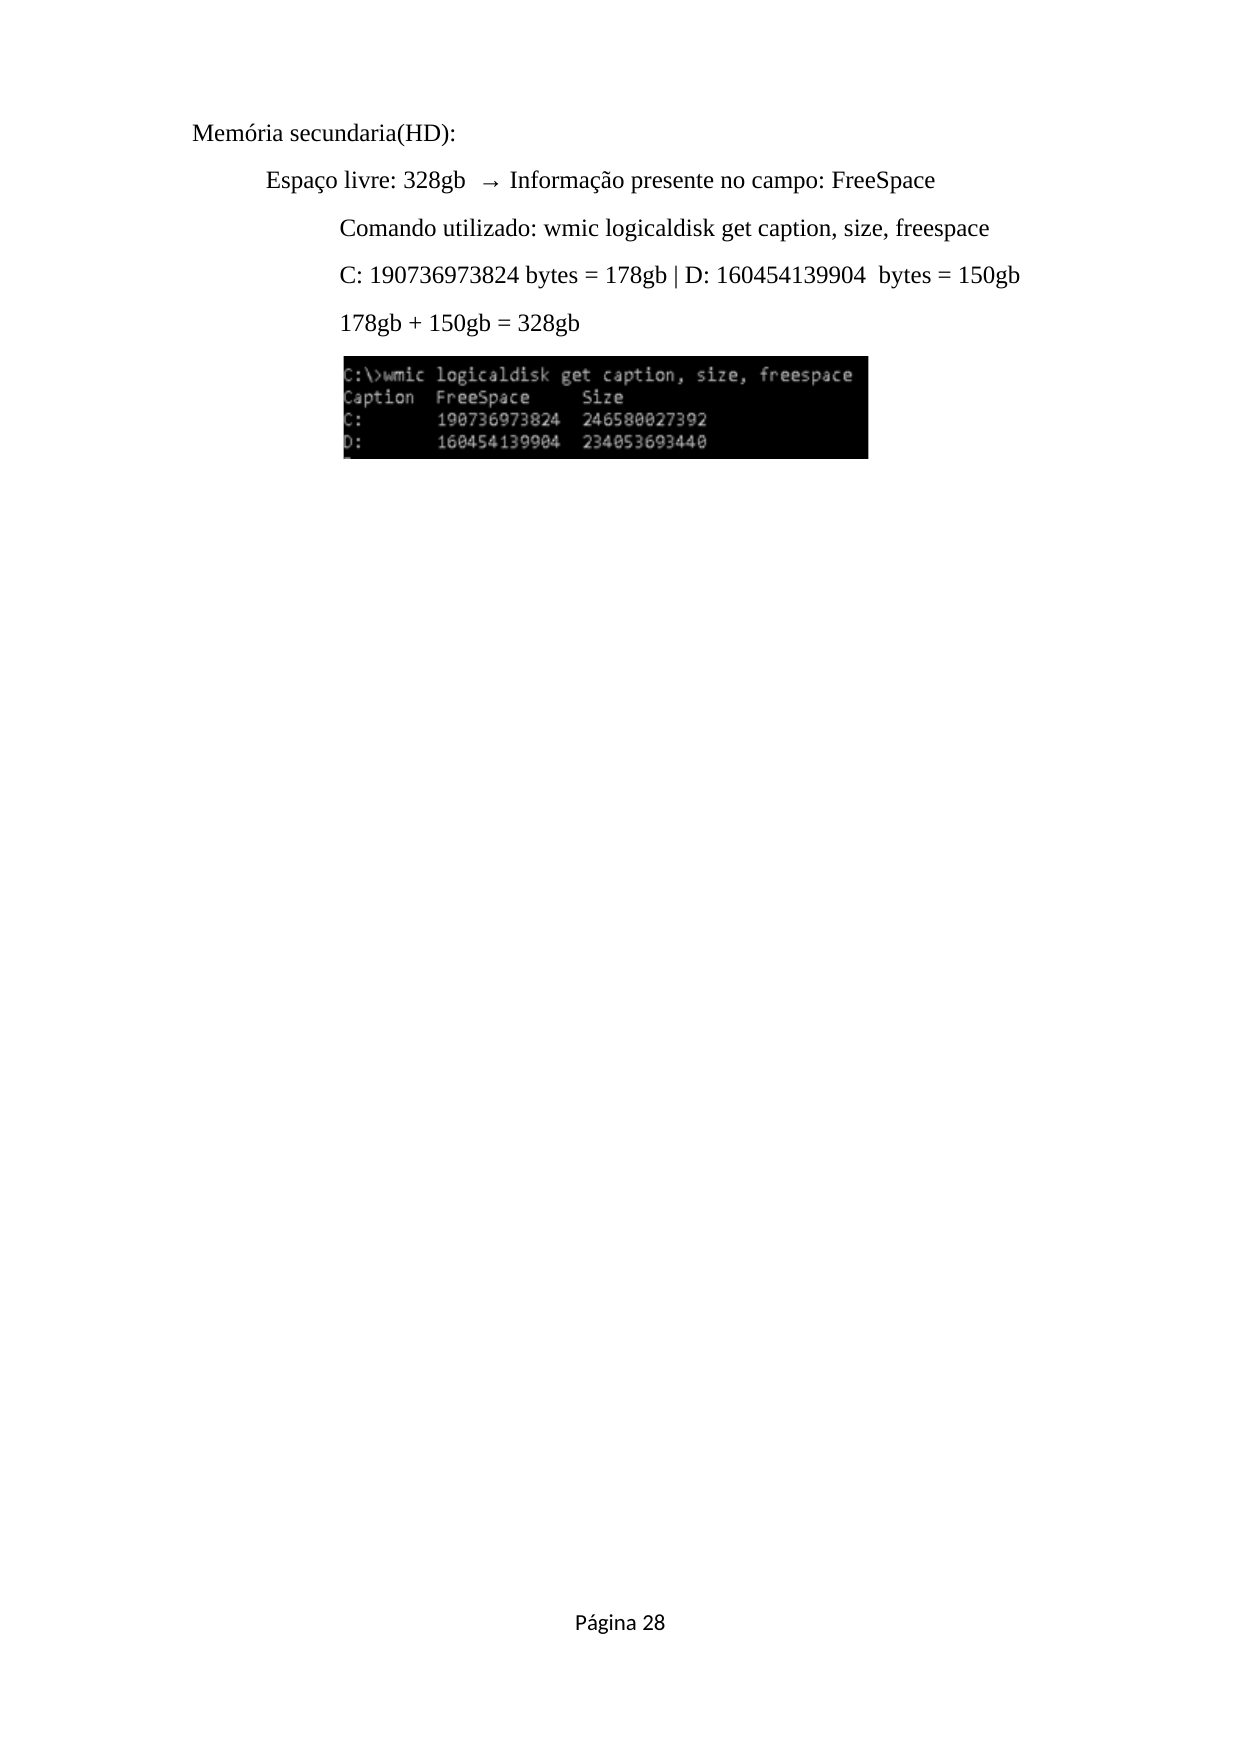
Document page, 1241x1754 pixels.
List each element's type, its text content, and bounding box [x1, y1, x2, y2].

text Espaço livre: 328gb → Informação presente no campo: FreeSpace [118, 166, 1122, 194]
text C: 190736973824 bytes = 178gb | D: 160454139904 bytes = 150gb [192, 260, 1122, 289]
text Memória secundaria(HD): [118, 118, 1122, 147]
text 178gb + 150gb = 328gb [192, 308, 1122, 336]
text Comando utilizado: wmic logicaldisk get caption, size, freespace [118, 213, 1122, 242]
picture [343, 356, 869, 459]
